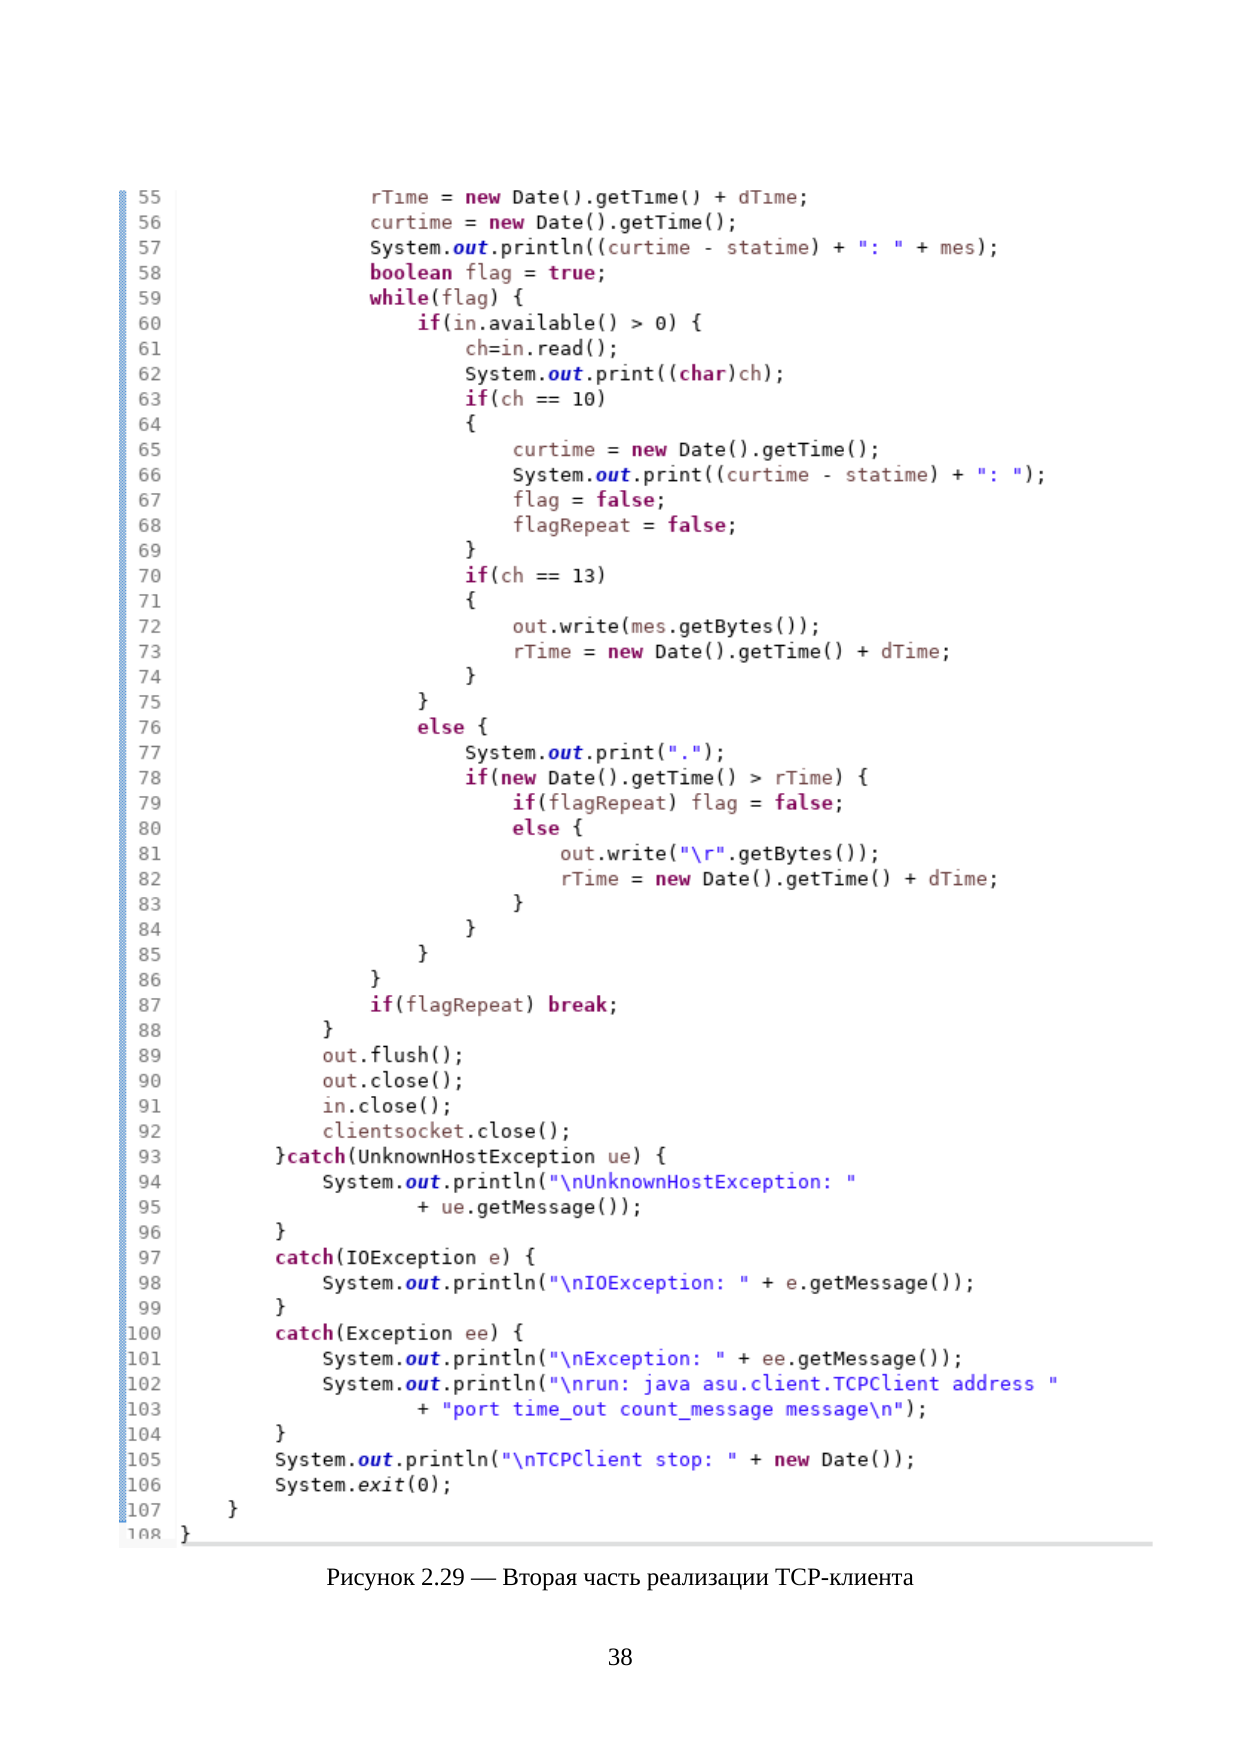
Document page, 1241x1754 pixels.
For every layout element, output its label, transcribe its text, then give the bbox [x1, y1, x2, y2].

picture [119, 189, 1153, 1548]
text Рисунок 2.29 — Вторая часть реализации TCP-клиента [118, 185, 1122, 1591]
